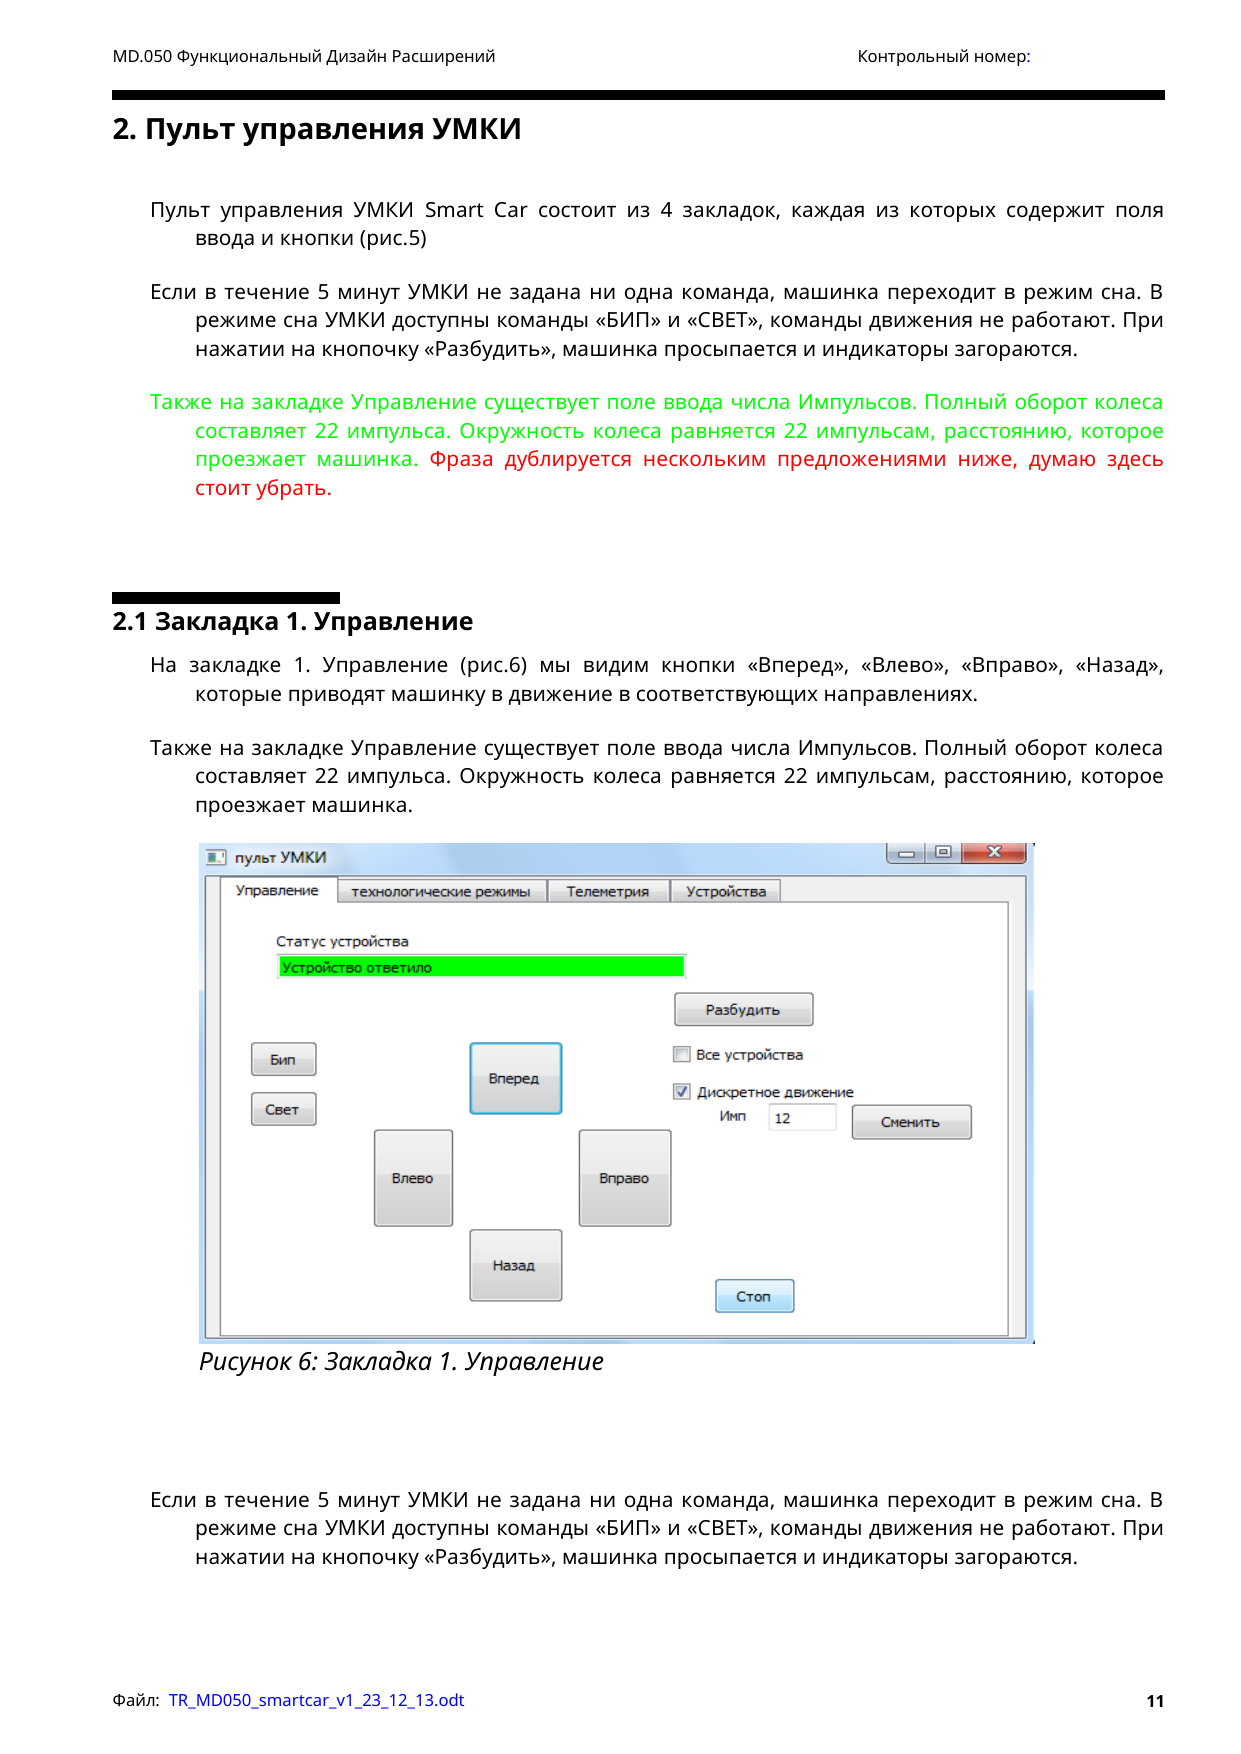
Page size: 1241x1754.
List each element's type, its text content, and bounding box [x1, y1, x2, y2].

picture [198, 843, 1035, 1344]
text Также на закладке Управление существует поле ввода числа Импульсов. Полный оборот колеса составляет 22 импульса. Окружность колеса равняется 22 импульсам, расстоянию, которое проезжает машинка. [150, 732, 1165, 818]
subtitle 2.1 Закладка 1. Управление [112, 604, 1165, 638]
text Пульт управления УМКИ Smart Car состоит из 4 закладок, каждая из которых содержит поля ввода и кнопки (рис.5) [150, 194, 1165, 252]
text Также на закладке Управление существует поле ввода числа Импульсов. Полный оборот колеса составляет 22 импульса. Окружность колеса равняется 22 импульсам, расстоянию, которое проезжает машинка. Фраза дублируется нескольким предложениями ниже, думаю здесь стоит убрать. [150, 387, 1165, 501]
text Если в течение 5 минут УМКИ не задана ни одна команда, машинка переходит в режим сна. В режиме сна УМКИ доступны команды «БИП» и «СВЕТ», команды движения не работают. При нажатии на кнопочку «Разбудить», машинка просыпается и индикаторы загораются. [150, 1485, 1165, 1570]
text Рисунок 6: Закладка 1. Управление [199, 843, 1079, 1378]
subtitle 2. Пульт управления УМКИ [112, 100, 1165, 148]
text Если в течение 5 минут УМКИ не задана ни одна команда, машинка переходит в режим сна. В режиме сна УМКИ доступны команды «БИП» и «СВЕТ», команды движения не работают. При нажатии на кнопочку «Разбудить», машинка просыпается и индикаторы загораются. [150, 277, 1165, 362]
text На закладке 1. Управление (рис.6) мы видим кнопки «Вперед», «Влево», «Вправо», «Назад», которые приводят машинку в движение в соответствующих направлениях. [150, 650, 1165, 707]
